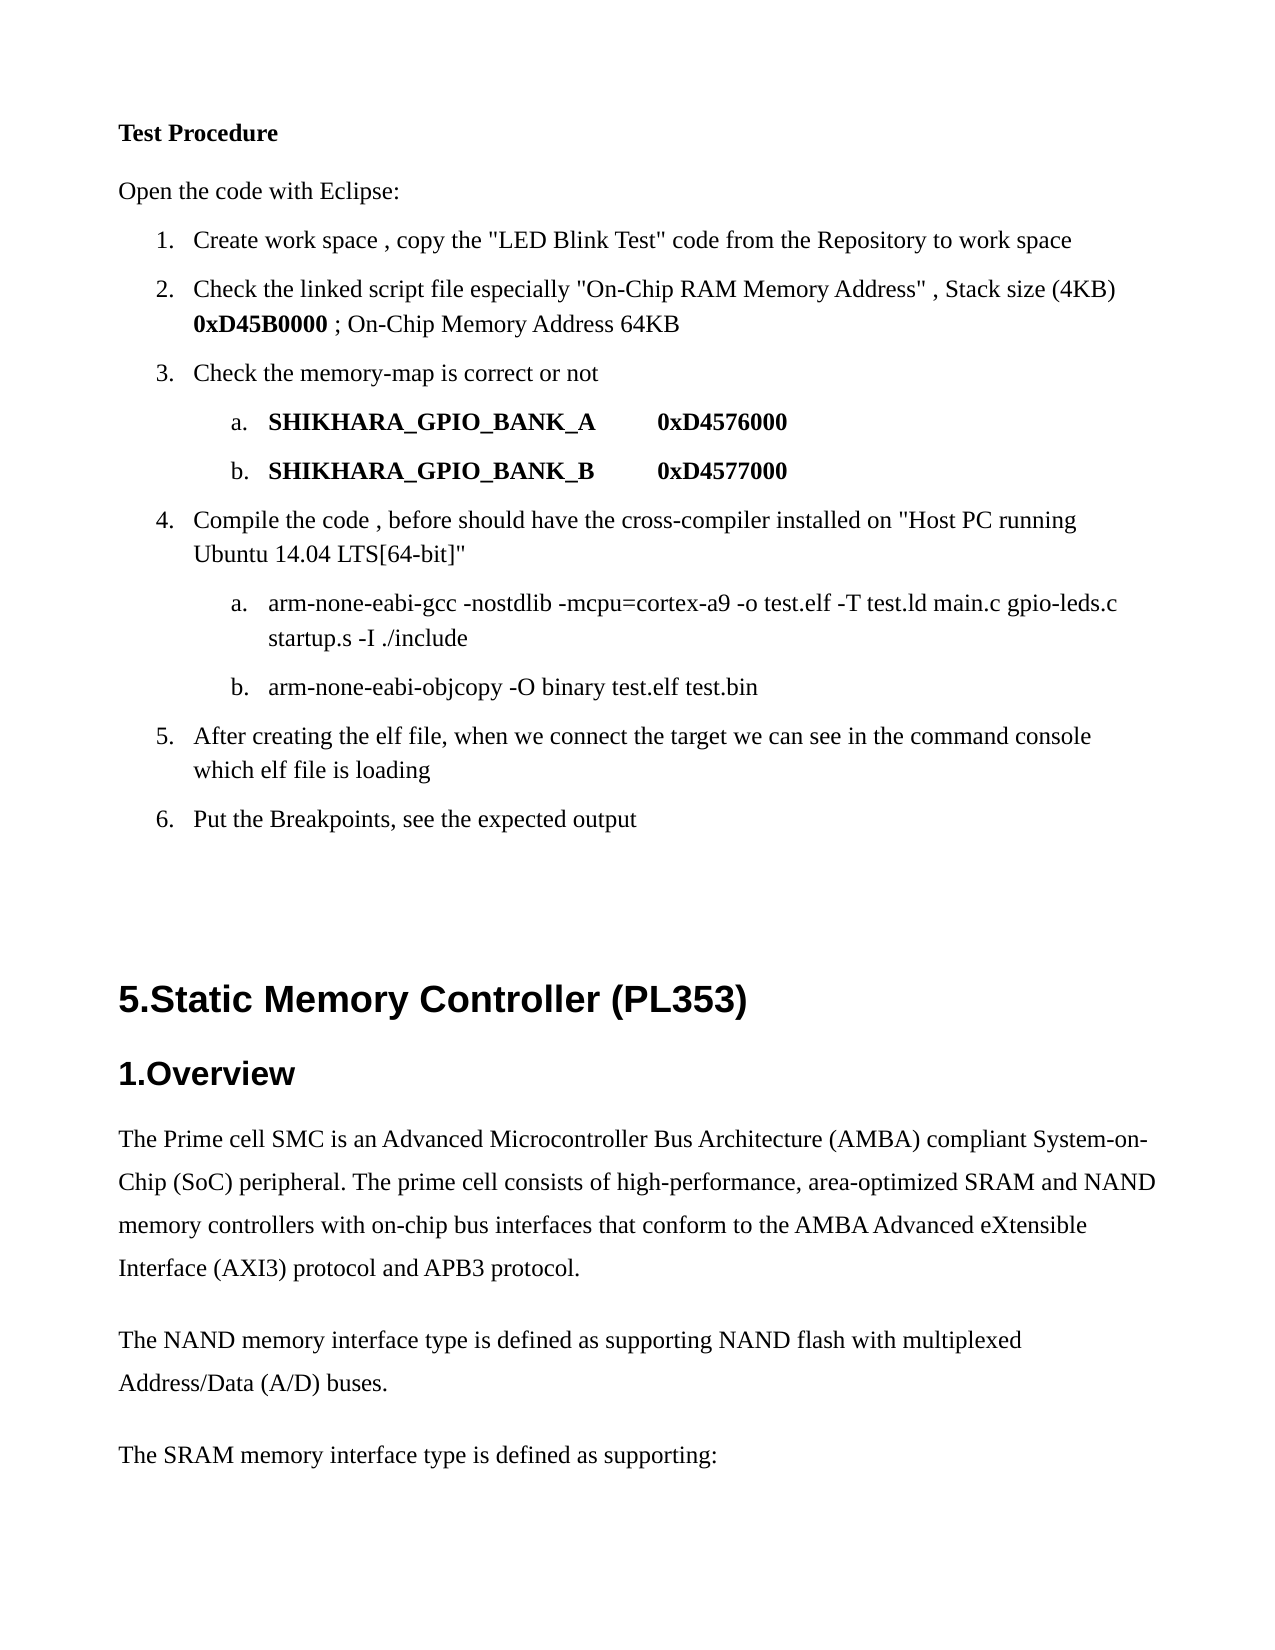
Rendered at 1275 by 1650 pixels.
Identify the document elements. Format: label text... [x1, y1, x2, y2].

text The SRAM memory interface type is defined as supporting: [118, 1440, 1157, 1469]
list Put the Breakpoints, see the expected output [156, 804, 1157, 833]
text The Prime cell SMC is an Advanced Microcontroller Bus Architecture (AMBA) compliant System-on-Chip (SoC) peripheral. The prime cell consists of high-performance, area-optimized SRAM and NAND memory controllers with on-chip bus interfaces that conform to the AMBA Advanced eXtensible Interface (AXI3) protocol and APB3 protocol. [118, 1124, 1157, 1282]
text The NAND memory interface type is defined as supporting NAND flash with multiplexed Address/Data (A/D) buses. [118, 1325, 1157, 1397]
subtitle 5.Static Memory Controller (PL353) [118, 977, 1157, 1020]
list arm-none-eabi-objcopy -O binary test.elf test.bin [231, 672, 1157, 701]
list SHIKHARA_GPIO_BANK_B 0xD4577000 [231, 456, 1157, 484]
list Compile the code , before should have the cross-compiler installed on "Host PC running Ubuntu 14.04 LTS[64-bit]" [156, 505, 1157, 568]
subtitle 1.Overview [118, 1054, 1157, 1092]
list arm-none-eabi-gcc -nostdlib -mcpu=cortex-a9 -o test.elf -T test.ld main.c gpio-leds.c startup.s -I ./include [231, 588, 1157, 652]
list Create work space , copy the "LED Blink Test" code from the Repository to work space [156, 225, 1157, 254]
list Check the linked script file especially "On-Chip RAM Memory Address" , Stack size (4KB) 0xD45B0000 ; On-Chip Memory Address 64KB [156, 274, 1157, 337]
subtitle Test Procedure [118, 118, 1157, 147]
list After creating the elf file, when we connect the target we can see in the command console which elf file is loading [156, 721, 1157, 784]
list Check the memory-map is correct or not [156, 358, 1157, 386]
text Open the code with Eclipse: [118, 176, 1157, 205]
list SHIKHARA_GPIO_BANK_A 0xD4576000 [231, 407, 1157, 436]
